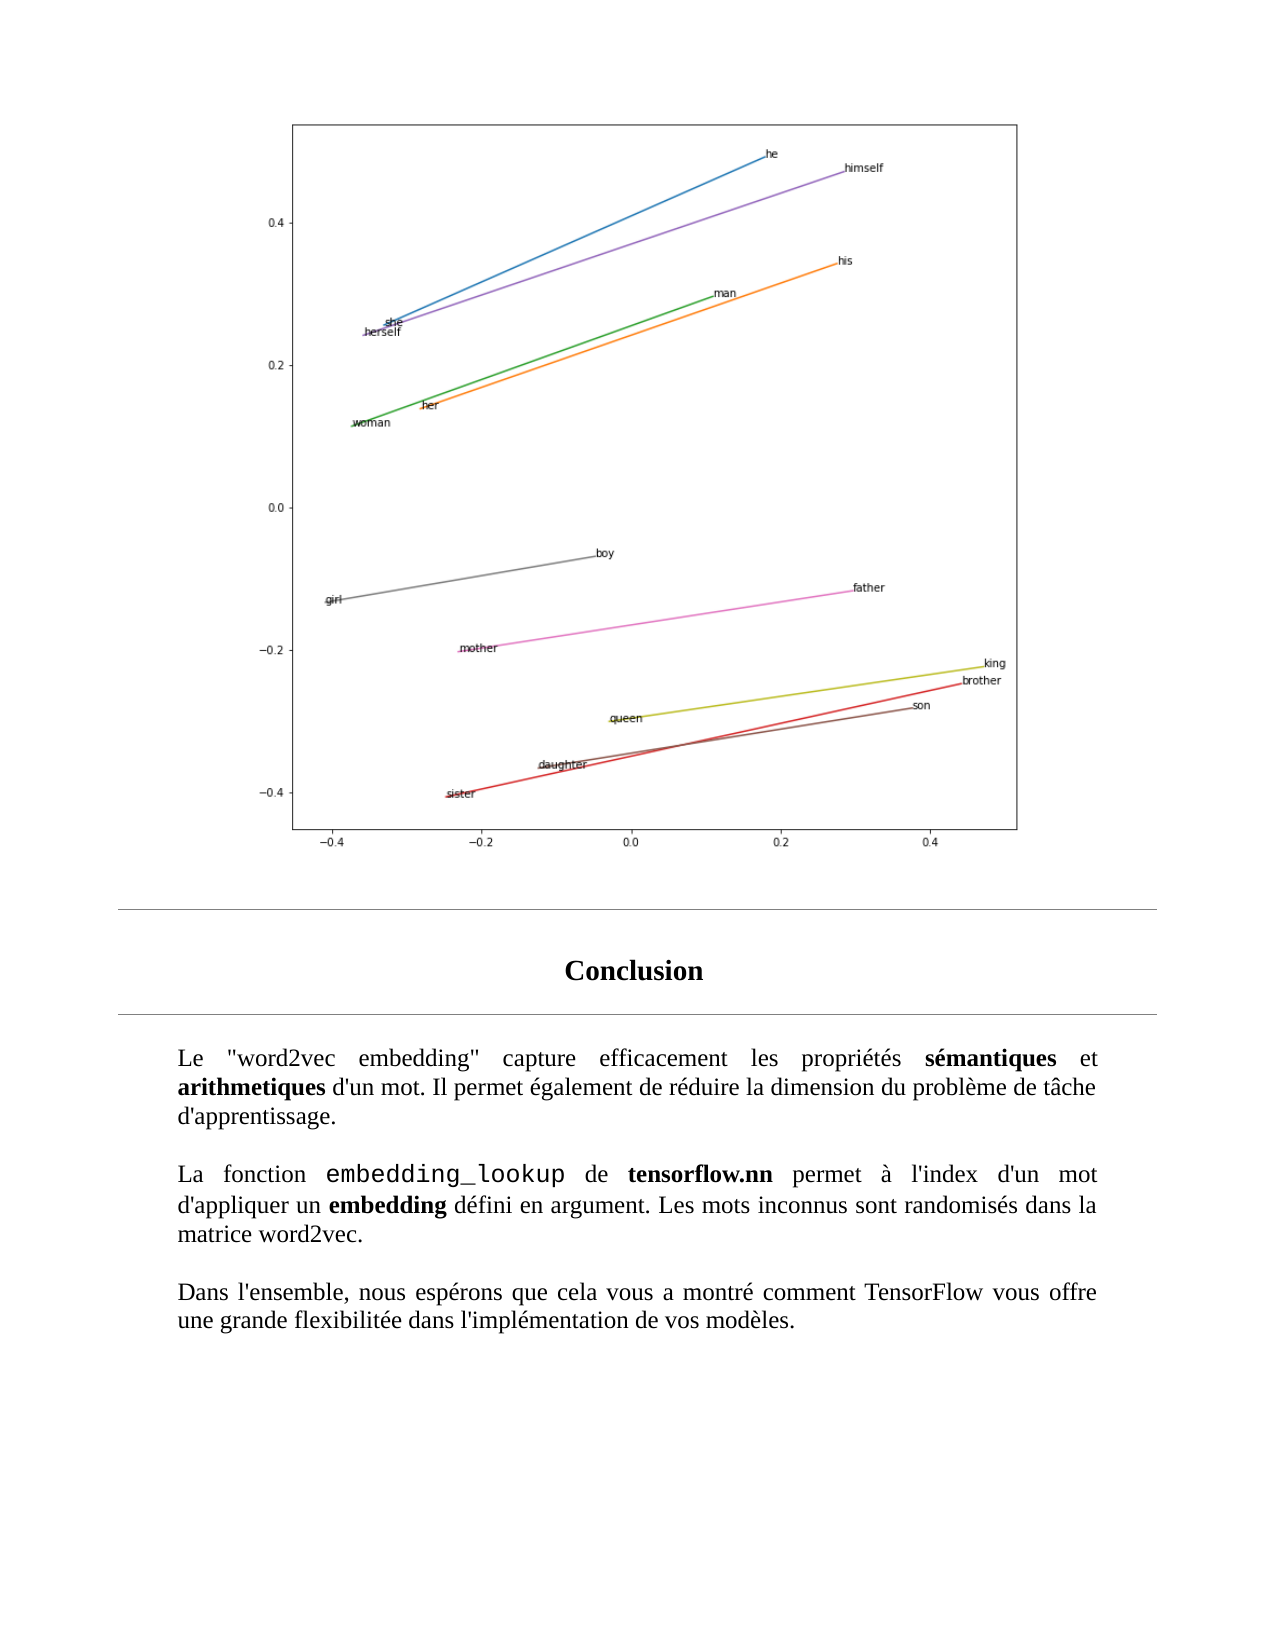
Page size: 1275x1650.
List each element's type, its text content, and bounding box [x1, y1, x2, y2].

picture [251, 118, 1024, 855]
subtitle Conclusion [118, 953, 1157, 987]
text La fonction embedding_lookup de tensorflow.nn permet à l'index d'un mot d'appliquer un embedding défini en argument. Les mots inconnus sont randomisés dans la matrice word2vec. [177, 1159, 1098, 1247]
text Le "word2vec embedding" capture efficacement les propriétés sémantiques et arithmetiques d'un mot. Il permet également de réduire la dimension du problème de tâche d'apprentissage. [177, 1043, 1098, 1129]
text Dans l'ensemble, nous espérons que cela vous a montré comment TensorFlow vous offre une grande flexibilitée dans l'implémentation de vos modèles. [177, 1277, 1098, 1334]
